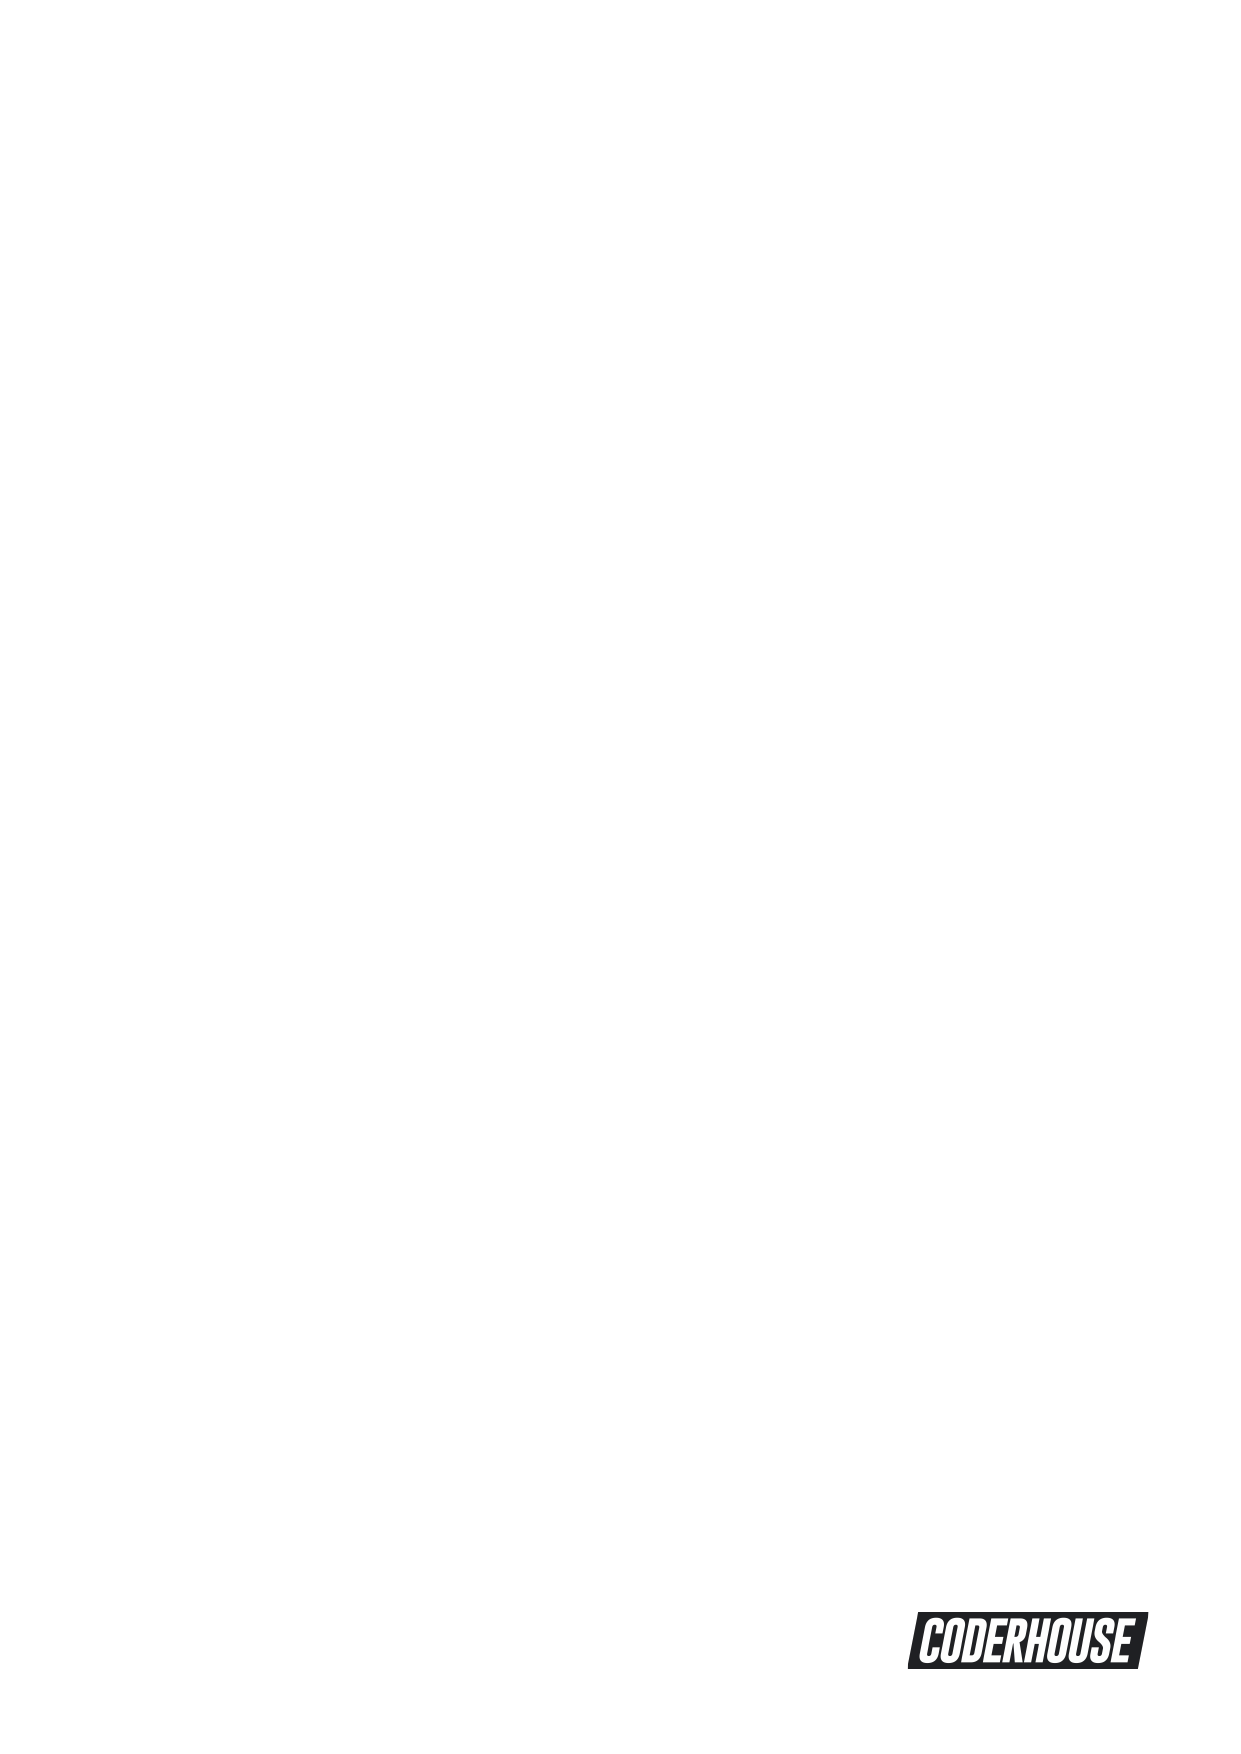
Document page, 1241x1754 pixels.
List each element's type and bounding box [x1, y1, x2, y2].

picture [907, 1612, 1149, 1669]
